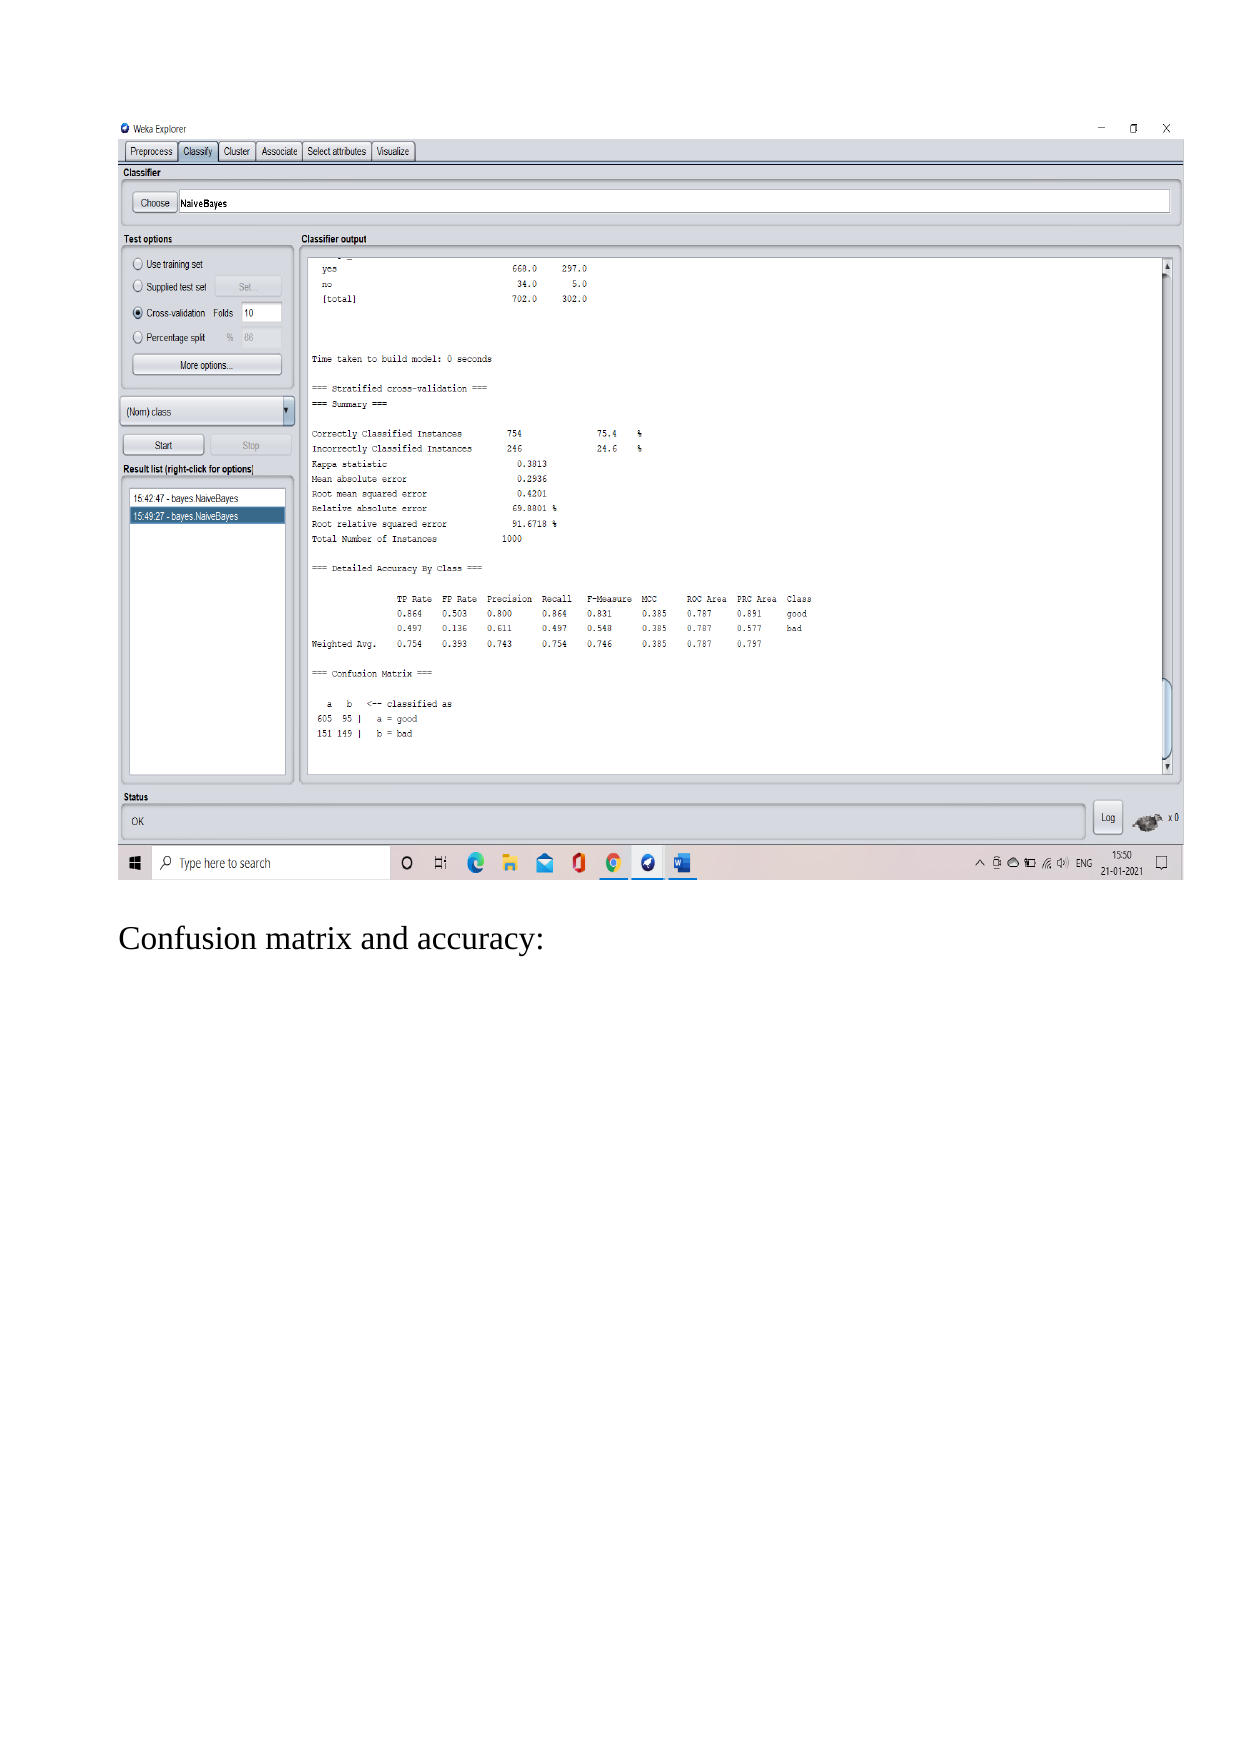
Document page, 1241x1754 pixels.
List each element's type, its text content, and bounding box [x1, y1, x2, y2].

text Confusion matrix and accuracy: [118, 918, 1122, 956]
picture [118, 118, 1184, 880]
